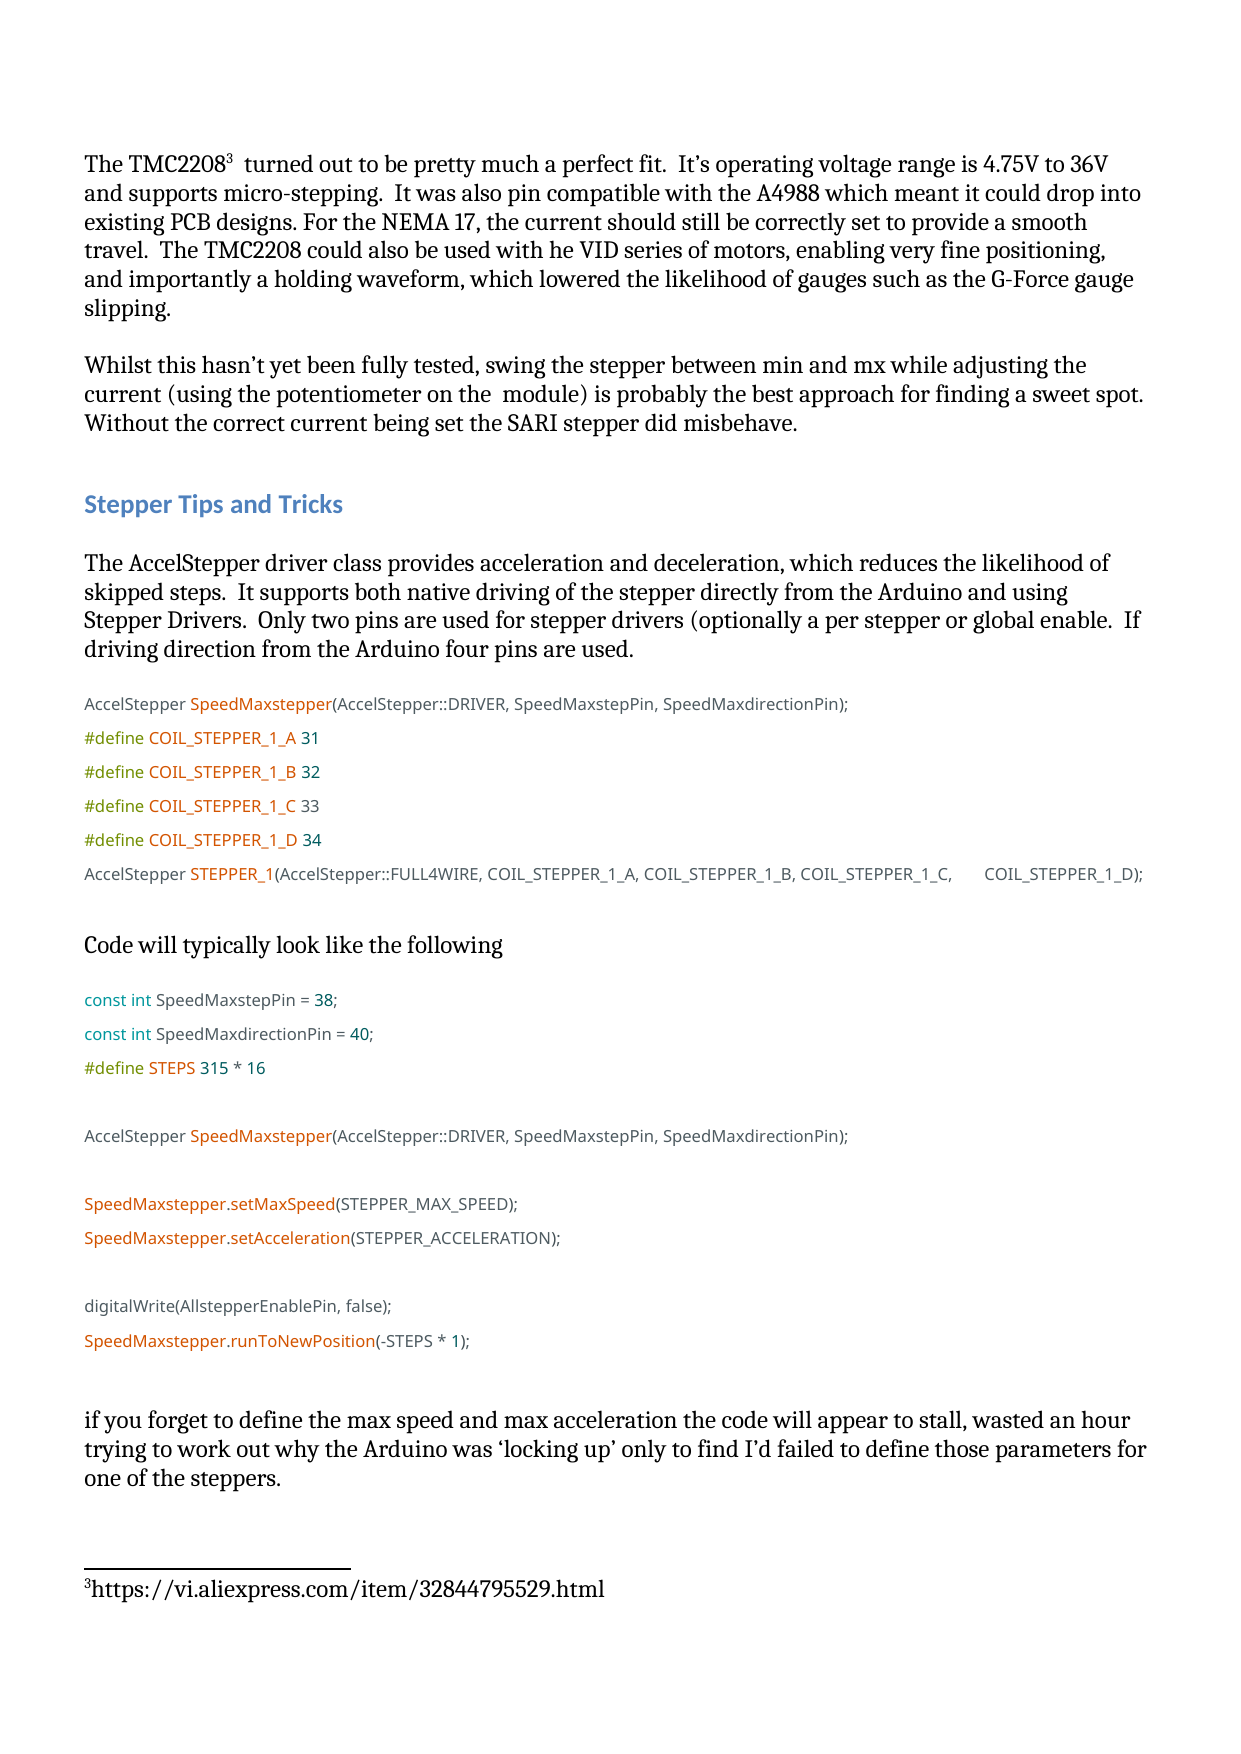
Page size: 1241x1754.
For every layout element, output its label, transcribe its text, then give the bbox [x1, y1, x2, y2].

text SpeedMaxstepper.setAcceleration(STEPPER_ACCELERATION); [84, 1227, 1148, 1250]
text The TMC2208 turned out to be pretty much a perfect fit. It’s operating voltage range is 4.75V to 36V and supports micro-stepping. It was also pin compatible with the A4988 which meant it could drop into existing PCB designs. For the NEMA 17, the current should still be correctly set to provide a smooth travel. The TMC2208 could also be used with he VID series of motors, enabling very fine positioning, and importantly a holding waveform, which lowered the likelihood of gauges such as the G-Force gauge slipping. [84, 150, 1148, 322]
text AccelStepper SpeedMaxstepper(AccelStepper::DRIVER, SpeedMaxstepPin, SpeedMaxdirectionPin); [84, 1125, 1148, 1147]
subtitle Stepper Tips and Tricks [84, 487, 1148, 520]
text #define COIL_STEPPER_1_B 32 [84, 761, 1148, 783]
text AccelStepper SpeedMaxstepper(AccelStepper::DRIVER, SpeedMaxstepPin, SpeedMaxdirectionPin); [84, 693, 1148, 715]
text AccelStepper STEPPER_1(AccelStepper::FULL4WIRE, COIL_STEPPER_1_A, COIL_STEPPER_1_B, COIL_STEPPER_1_C, COIL_STEPPER_1_D); [84, 863, 1148, 886]
text SpeedMaxstepper.runToNewPosition(-STEPS * 1); [84, 1329, 1148, 1352]
text The AccelStepper driver class provides acceleration and deceleration, which reduces the likelihood of skipped steps. It supports both native driving of the stepper directly from the Arduino and using Stepper Drivers. Only two pins are used for stepper drivers (optionally a per stepper or global enable. If driving direction from the Arduino four pins are used. [84, 549, 1148, 664]
text #define STEPS 315 * 16 [84, 1057, 1148, 1079]
text Code will typically look like the following [84, 931, 1148, 960]
text if you forget to define the max speed and max acceleration the code will appear to stall, wasted an hour trying to work out why the Arduino was ‘locking up’ only to find I’d failed to define those parameters for one of the steppers. [84, 1406, 1148, 1493]
text https://vi.aliexpress.com/item/32844795529.html [84, 1575, 1148, 1604]
text #define COIL_STEPPER_1_D 34 [84, 829, 1148, 852]
text SpeedMaxstepper.setMaxSpeed(STEPPER_MAX_SPEED); [84, 1193, 1148, 1216]
text const int SpeedMaxstepPin = 38; [84, 988, 1148, 1011]
text #define COIL_STEPPER_1_A 31 [84, 727, 1148, 749]
text digitalWrite(AllstepperEnablePin, false); [84, 1295, 1148, 1318]
text #define COIL_STEPPER_1_C 33 [84, 795, 1148, 817]
text const int SpeedMaxdirectionPin = 40; [84, 1023, 1148, 1045]
text Whilst this hasn’t yet been fully tested, swing the stepper between min and mx while adjusting the current (using the potentiometer on the module) is probably the best approach for finding a sweet spot. Without the correct current being set the SARI stepper did misbehave. [84, 351, 1148, 437]
